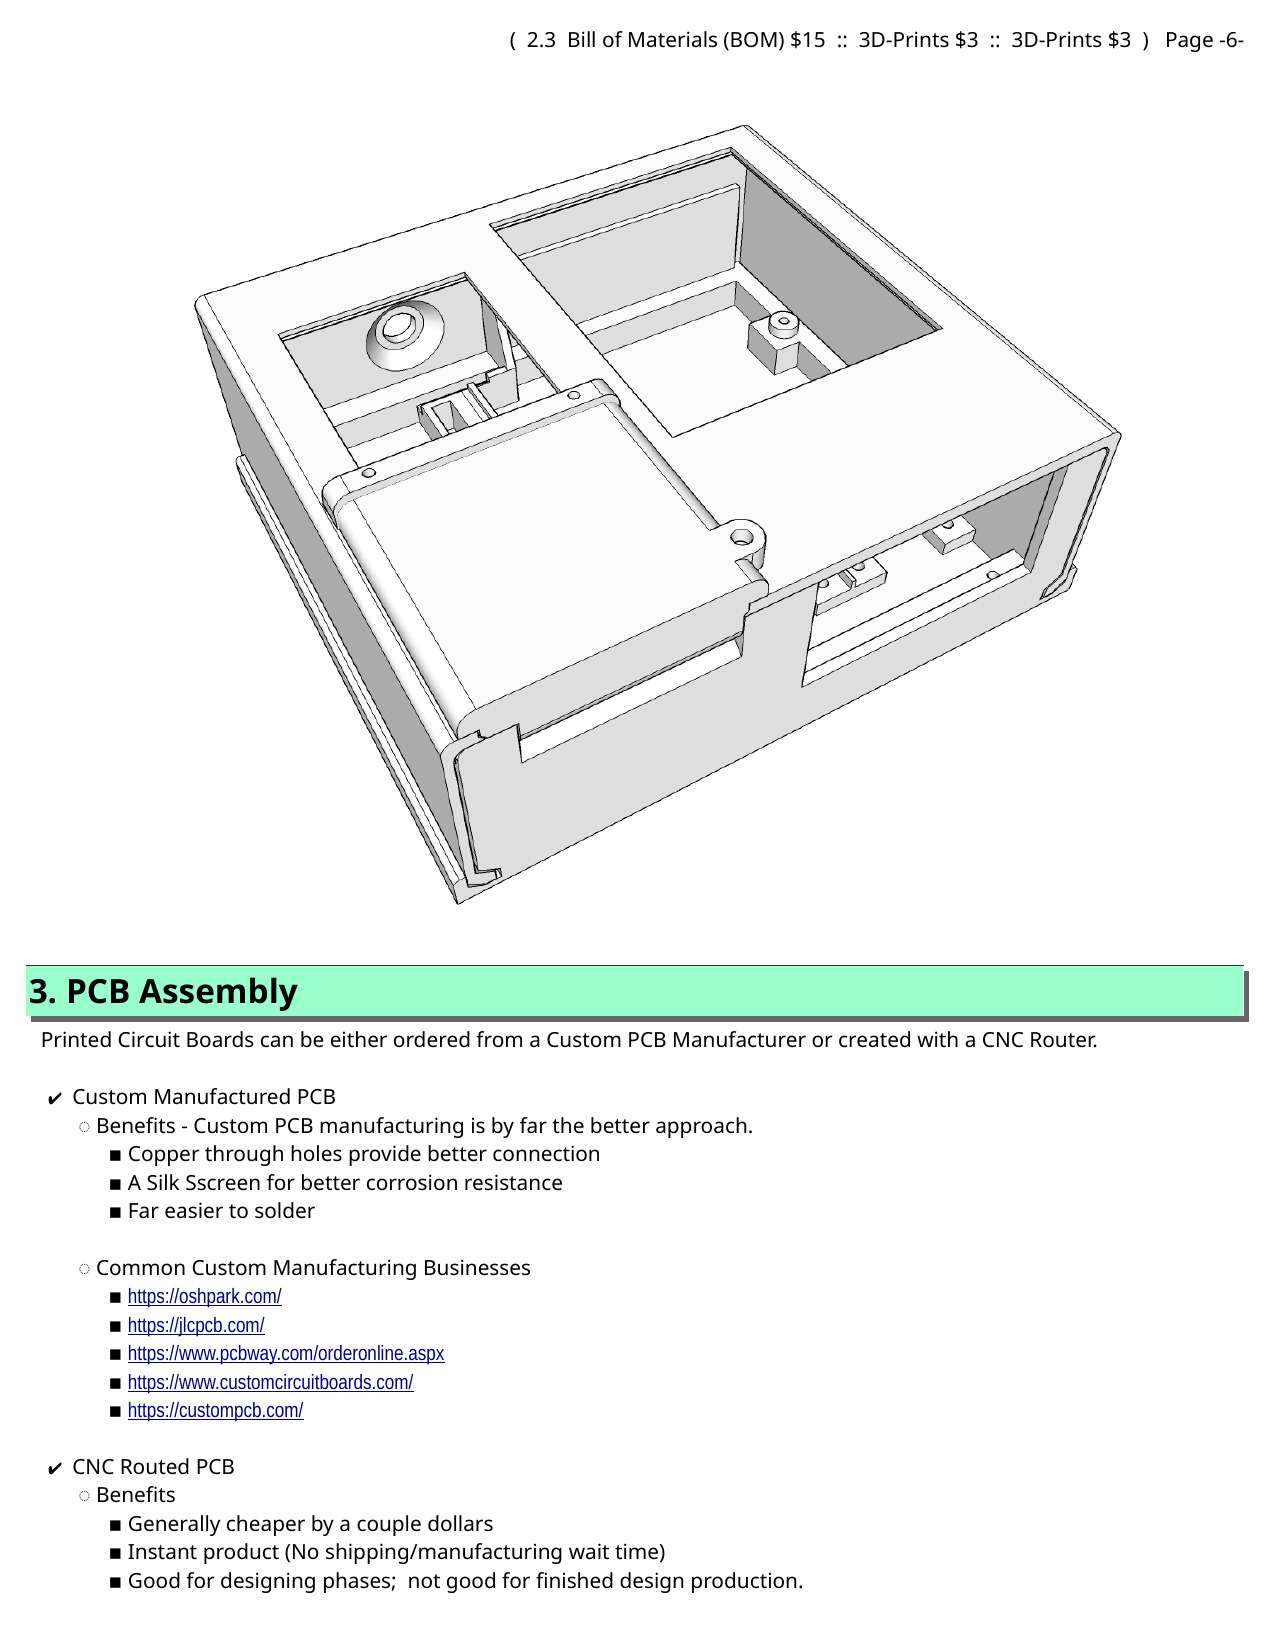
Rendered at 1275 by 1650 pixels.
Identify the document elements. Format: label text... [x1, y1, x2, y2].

list Common Custom Manufacturing Businesses [78, 1253, 1249, 1281]
list Instant product (No shipping/manufacturing wait time) [108, 1537, 1249, 1566]
list Far easier to solder [108, 1196, 1249, 1224]
text Printed Circuit Boards can be either ordered from a Custom PCB Manufacturer or created with a CNC Router. [41, 1026, 1249, 1054]
list Custom Manufactured PCB [48, 1082, 1249, 1111]
list https://www.customcircuitboards.com/ [108, 1367, 1249, 1395]
list Benefits [78, 1481, 1249, 1509]
list A Silk Sscreen for better corrosion resistance [108, 1168, 1249, 1196]
list https://jlcpcb.com/ [108, 1310, 1249, 1338]
list CNC Routed PCB [48, 1452, 1249, 1481]
list https://custompcb.com/ [108, 1395, 1249, 1424]
list https://oshpark.com/ [108, 1281, 1249, 1310]
subtitle PCB Assembly [26, 966, 1243, 1016]
list Copper through holes provide better connection [108, 1139, 1249, 1168]
list Generally cheaper by a couple dollars [108, 1509, 1249, 1537]
list https://www.pcbway.com/orderonline.aspx [108, 1338, 1249, 1367]
list Good for designing phases; not good for finished design production. [108, 1566, 1249, 1594]
picture [33, 111, 1242, 914]
list Benefits - Custom PCB manufacturing is by far the better approach. [78, 1111, 1249, 1139]
